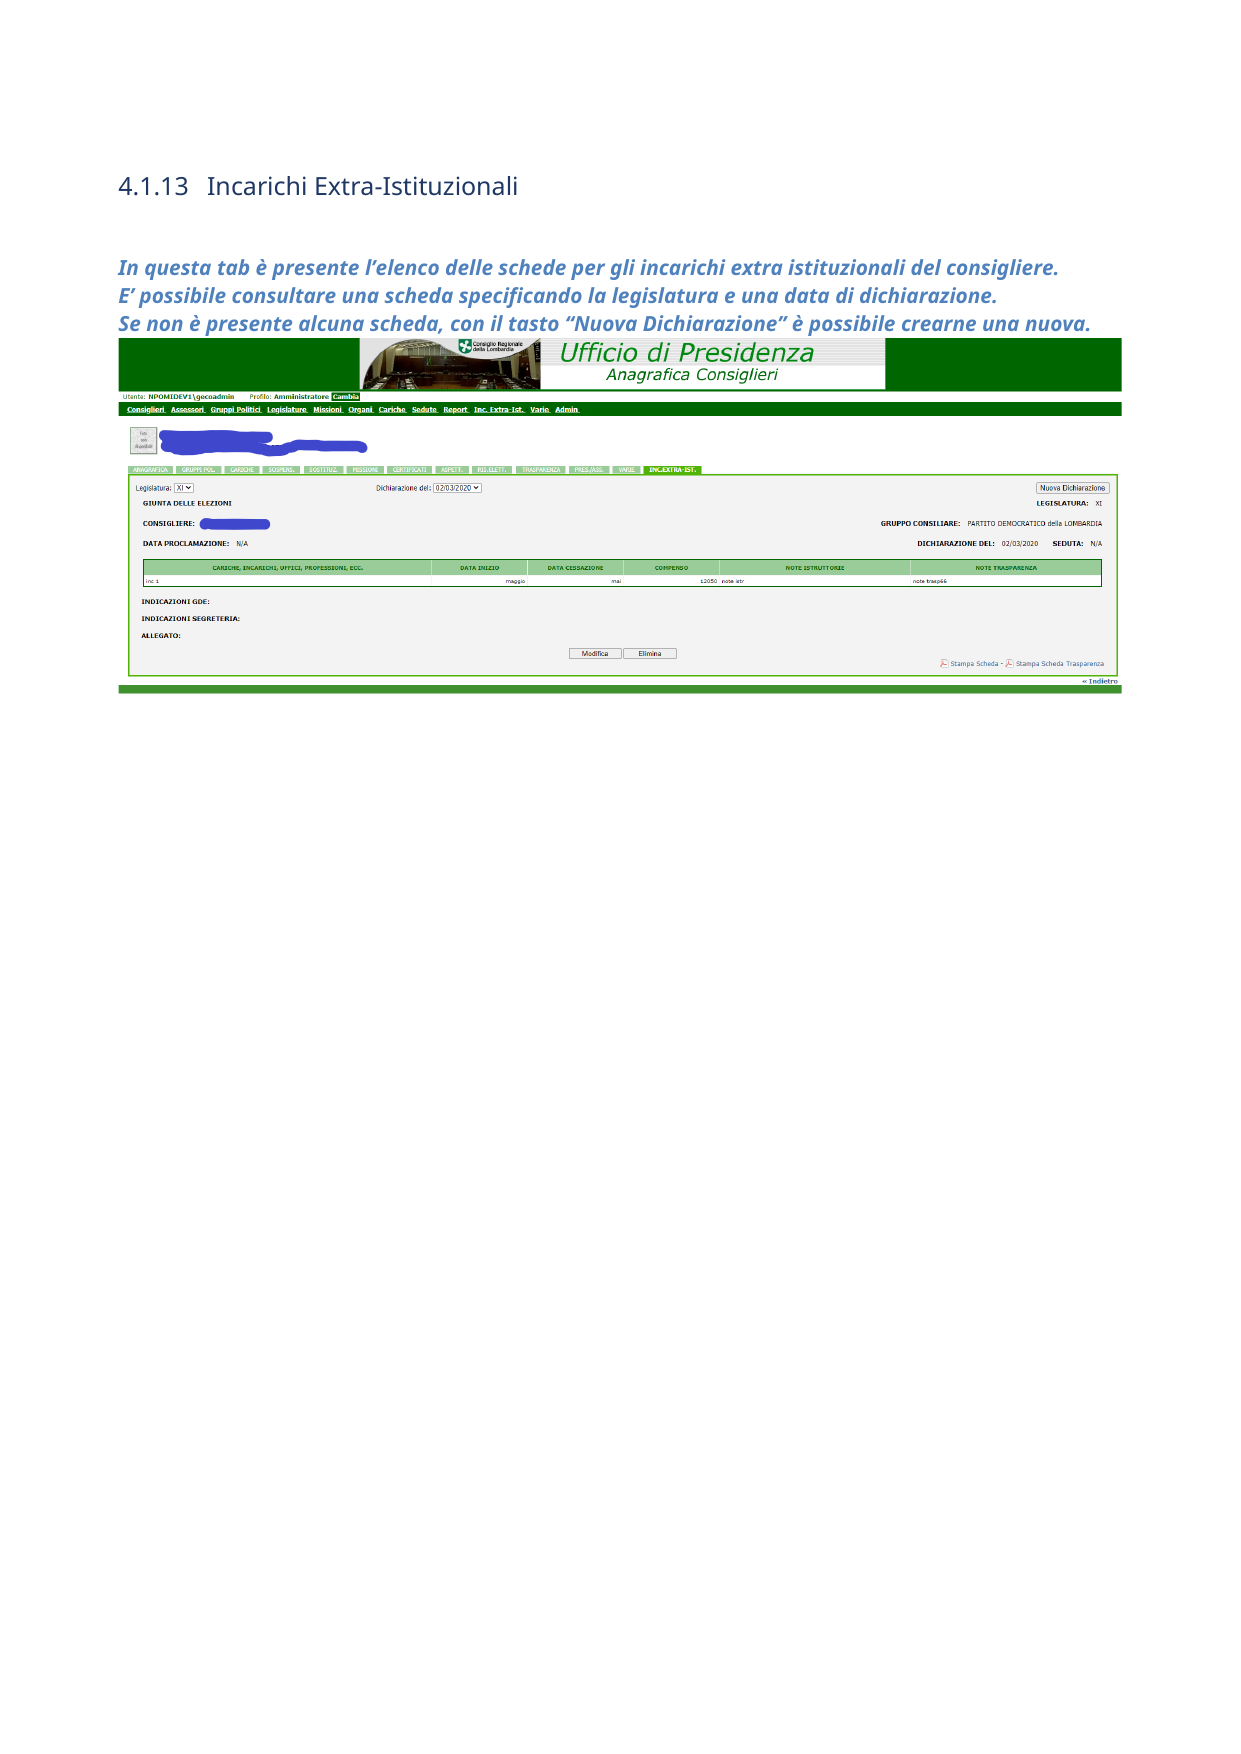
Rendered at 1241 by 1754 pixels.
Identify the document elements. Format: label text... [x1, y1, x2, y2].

text E’ possibile consultare una scheda specificando la legislatura e una data di dichiarazione. [118, 281, 1122, 309]
list Incarichi Extra-Istituzionali [118, 168, 1122, 202]
text Se non è presente alcuna scheda, con il tasto “Nuova Dichiarazione” è possibile crearne una nuova. [118, 309, 1122, 338]
text In questa tab è presente l’elenco delle schede per gli incarichi extra istituzionali del consigliere. [118, 253, 1122, 281]
